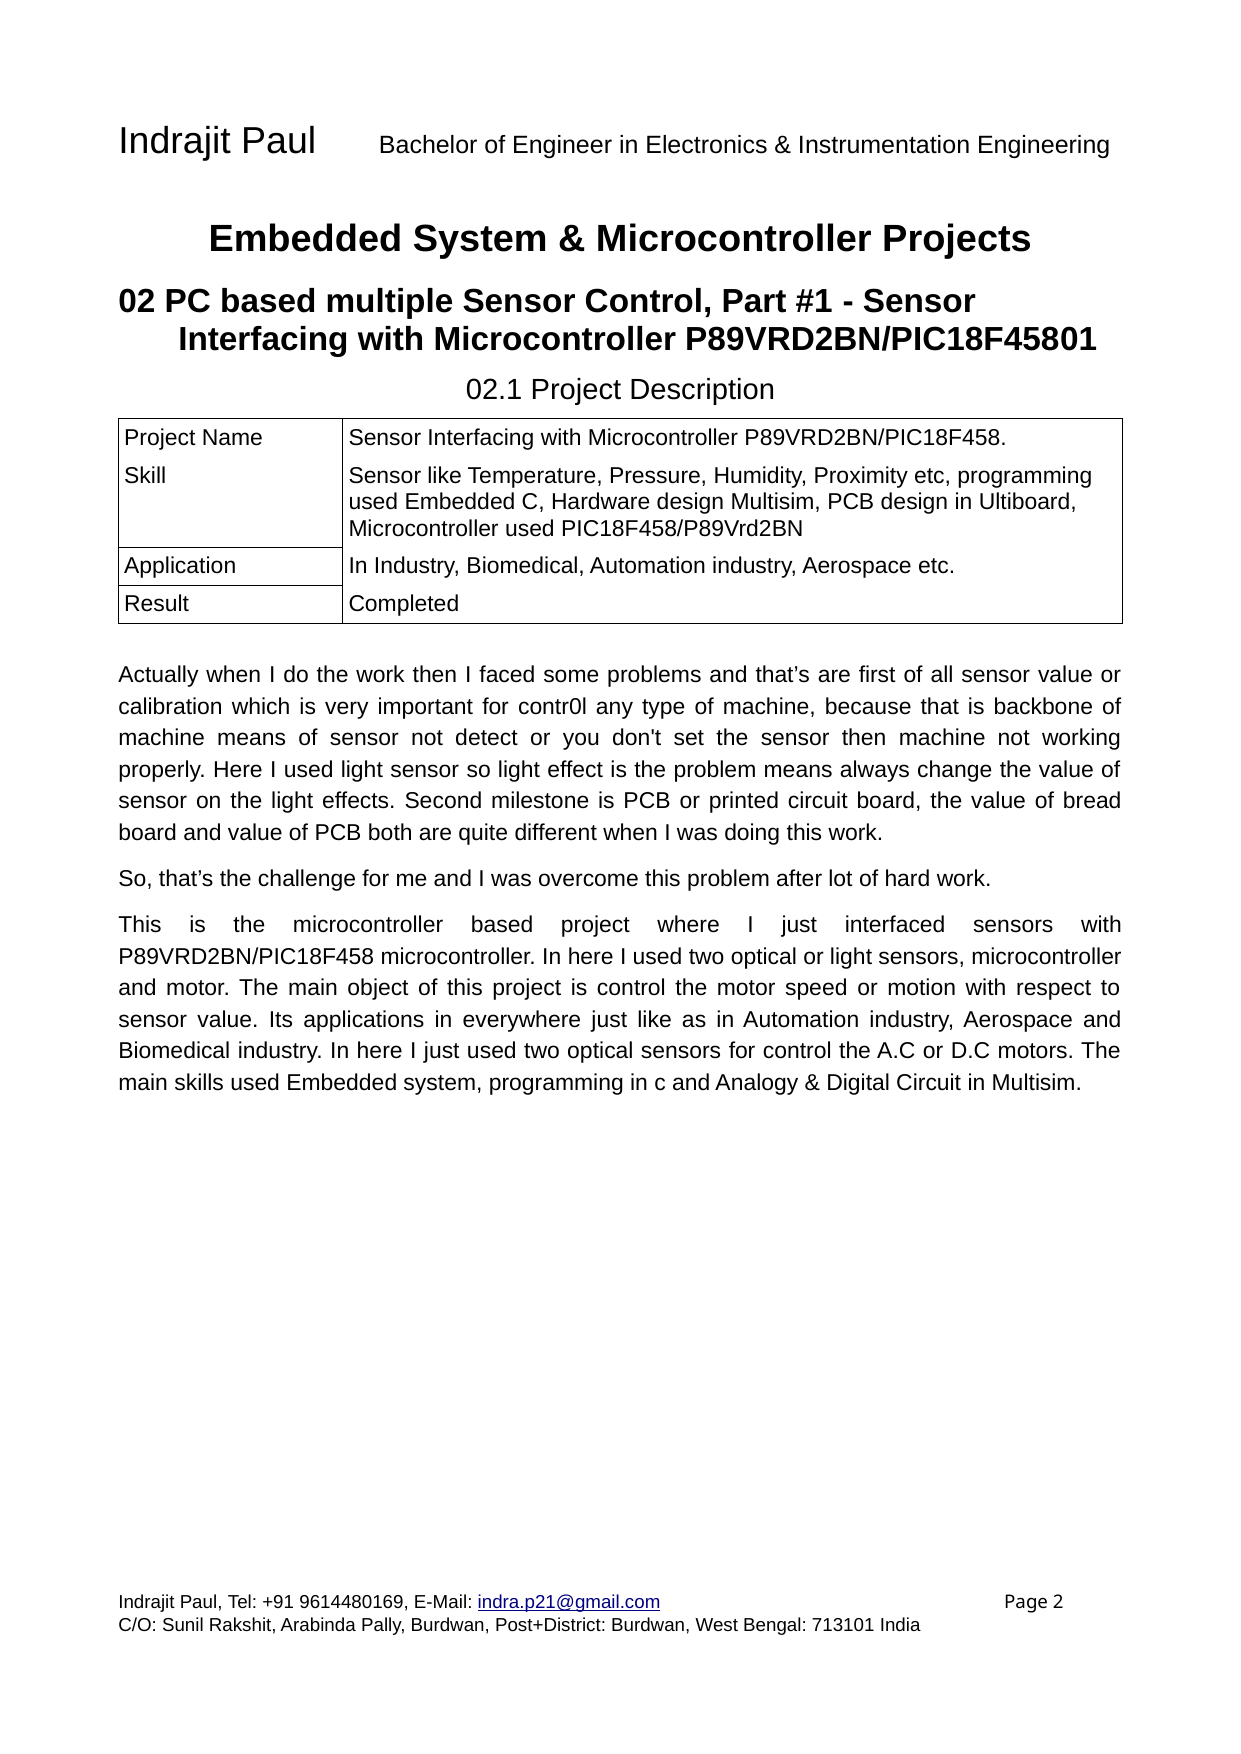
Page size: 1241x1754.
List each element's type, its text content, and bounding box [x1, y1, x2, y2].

table_header Sensor Interfacing with Microcontroller P89VRD2BN/PIC18F458. [343, 419, 1122, 456]
subtitle 02 PC based multiple Sensor Control, Part #1 - Sensor Interfacing with Microcontroller P89VRD2BN/PIC18F45801 [118, 281, 1122, 358]
table_cell Skill [119, 456, 342, 547]
table_cell Application [119, 548, 342, 584]
table_cell Completed [343, 585, 1122, 622]
table_cell Sensor like Temperature, Pressure, Humidity, Proximity etc, programming used Embedded C, Hardware design Multisim, PCB design in Ultiboard, Microcontroller used PIC18F458/P89Vrd2BN [343, 456, 1122, 547]
subtitle 02.1 Project Description [118, 372, 1122, 406]
text So, that’s the challenge for me and I was overcome this problem after lot of hard work. [118, 865, 1122, 891]
table_cell Result [119, 586, 342, 622]
text Actually when I do the work then I faced some problems and that’s are first of all sensor value or calibration which is very important for contr0l any type of machine, because that is backbone of machine means of sensor not detect or you don't set the sensor then machine not working properly. Here I used light sensor so light effect is the problem means always change the value of sensor on the light effects. Second milestone is PCB or printed circuit board, the value of bread board and value of PCB both are quite different when I was doing this work. [118, 661, 1122, 845]
subtitle Embedded System & Microcontroller Projects [118, 216, 1122, 260]
text This is the microcontroller based project where I just interfaced sensors with P89VRD2BN/PIC18F458 microcontroller. In here I used two optical or light sensors, microcontroller and motor. The main object of this project is control the motor speed or motion with respect to sensor value. Its applications in everywhere just like as in Automation industry, Aerospace and Biomedical industry. In here I just used two optical sensors for control the A.C or D.C motors. The main skills used Embedded system, programming in c and Analogy & Digital Circuit in Multisim. [118, 911, 1122, 1095]
table_cell In Industry, Biomedical, Automation industry, Aerospace etc. [343, 547, 1122, 584]
table_header Project Name [119, 419, 342, 456]
